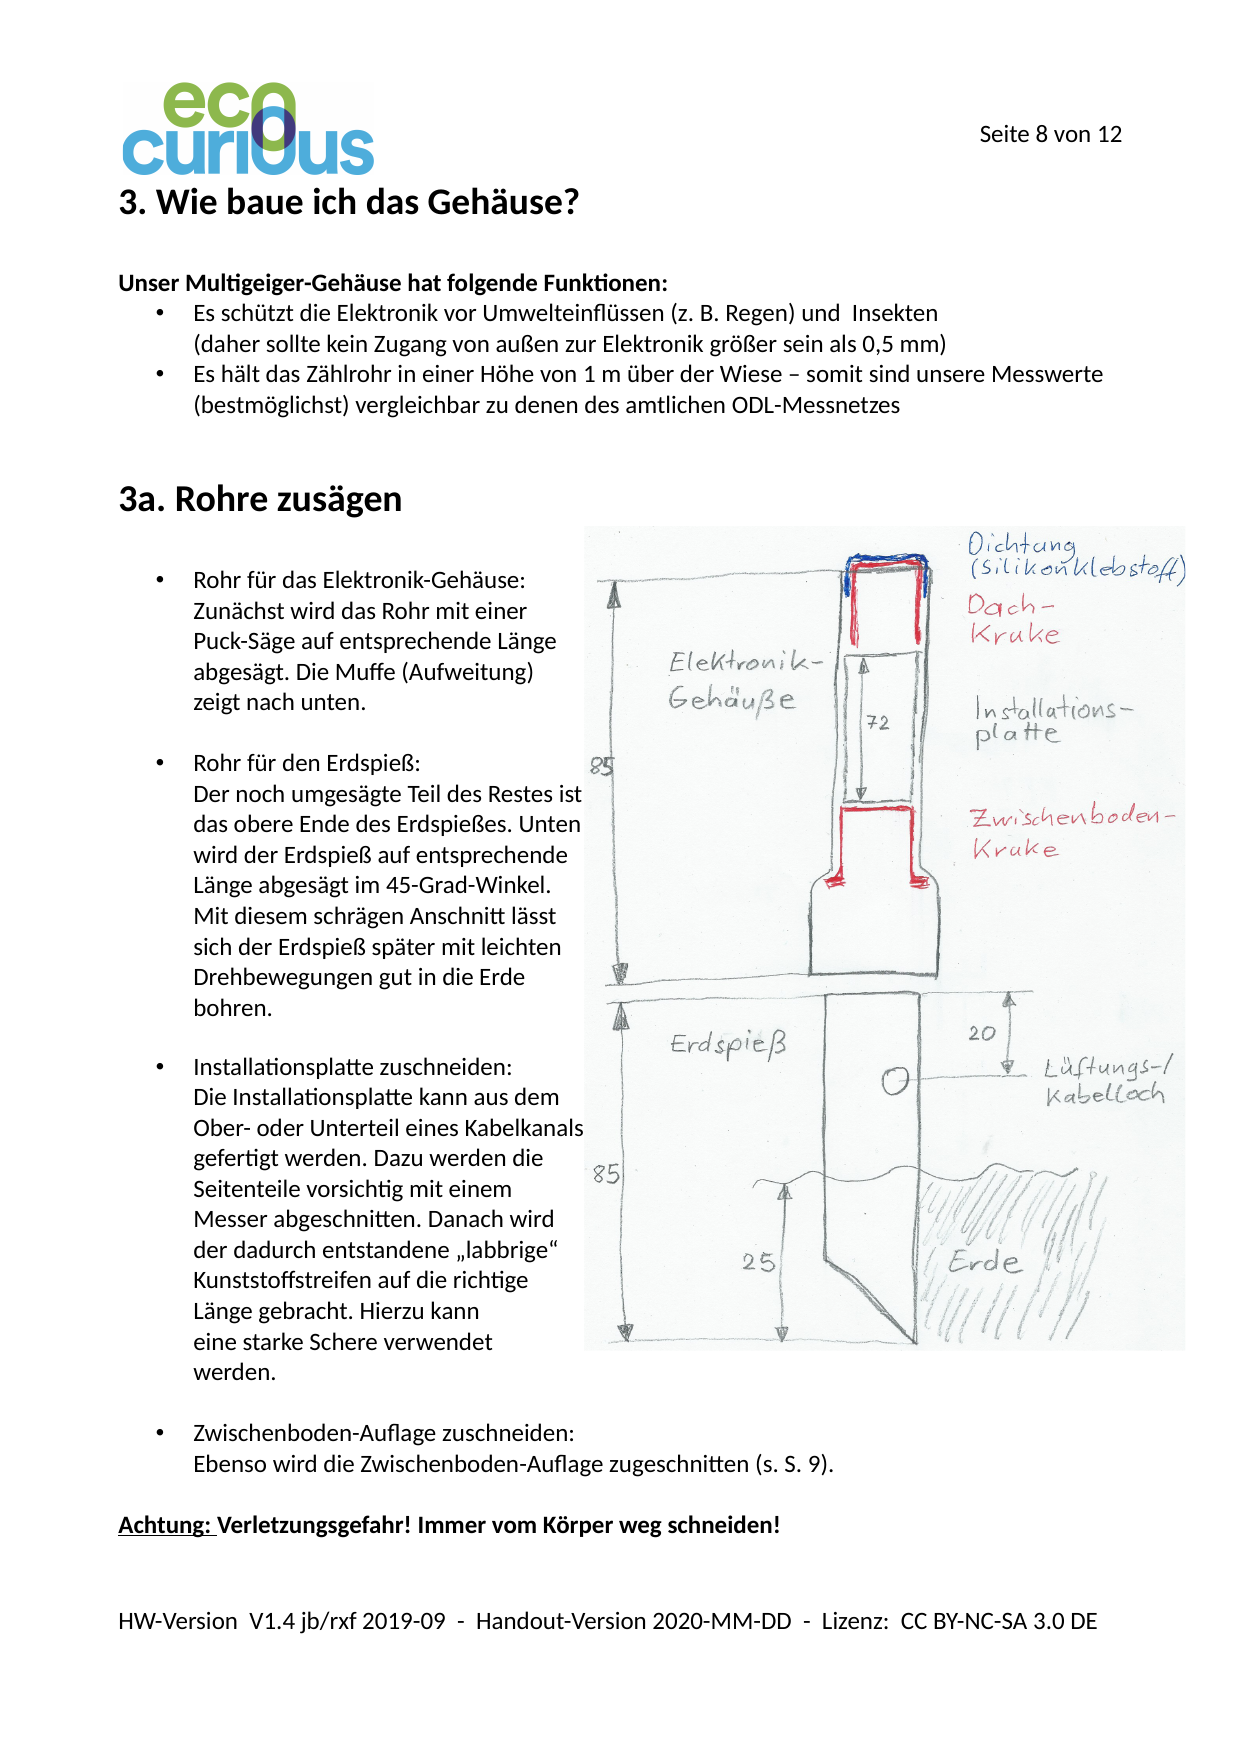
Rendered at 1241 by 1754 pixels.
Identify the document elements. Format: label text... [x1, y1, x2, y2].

subtitle 3. Wie baue ich das Gehäuse? [118, 178, 1122, 224]
text Unser Multigeiger-Gehäuse hat folgende Funktionen: [118, 267, 1122, 297]
picture [122, 82, 374, 175]
list Es hält das Zählrohr in einer Höhe von 1 m über der Wiese – somit sind unsere Messwerte (bestmöglichst) vergleichbar zu denen des amtlichen ODL-Messnetzes [156, 358, 1122, 419]
list Zwischenboden-Auflage zuschneiden: Ebenso wird die Zwischenboden-Auflage zugeschnitten (s. S. 9). [156, 1417, 1122, 1478]
list Rohr für den Erdspieß: Der noch umgesägte Teil des Restes ist das obere Ende des Erdspießes. Unten wird der Erdspieß auf entsprechende Länge abgesägt im 45-Grad-Winkel. Mit diesem schrägen Anschnitt lässt sich der Erdspieß später mit leichten Drehbewegungen gut in die Erde bohren. [156, 747, 584, 1051]
picture [584, 526, 1186, 1351]
subtitle 3a. Rohre zusägen [118, 475, 1122, 521]
text Achtung: Verletzungsgefahr! Immer vom Körper weg schneiden! [118, 1509, 1122, 1539]
list Rohr für das Elektronik-Gehäuse: Zunächst wird das Rohr mit einer Puck-Säge auf entsprechende Länge abgesägt. Die Muffe (Aufweitung) zeigt nach unten. [156, 564, 584, 717]
list Installationsplatte zuschneiden: Die Installationsplatte kann aus dem Ober- oder Unterteil eines Kabelkanals gefertigt werden. Dazu werden die Seitenteile vorsichtig mit einem Messer abgeschnitten. Danach wird der dadurch entstandene „labbrige“ Kunststoffstreifen auf die richtige Länge gebracht. Hierzu kann eine starke Schere verwendet werden. [156, 1051, 1122, 1387]
list Es schützt die Elektronik vor Umwelteinflüssen (z. B. Regen) und Insekten (daher sollte kein Zugang von außen zur Elektronik größer sein als 0,5 mm) [156, 297, 1122, 358]
